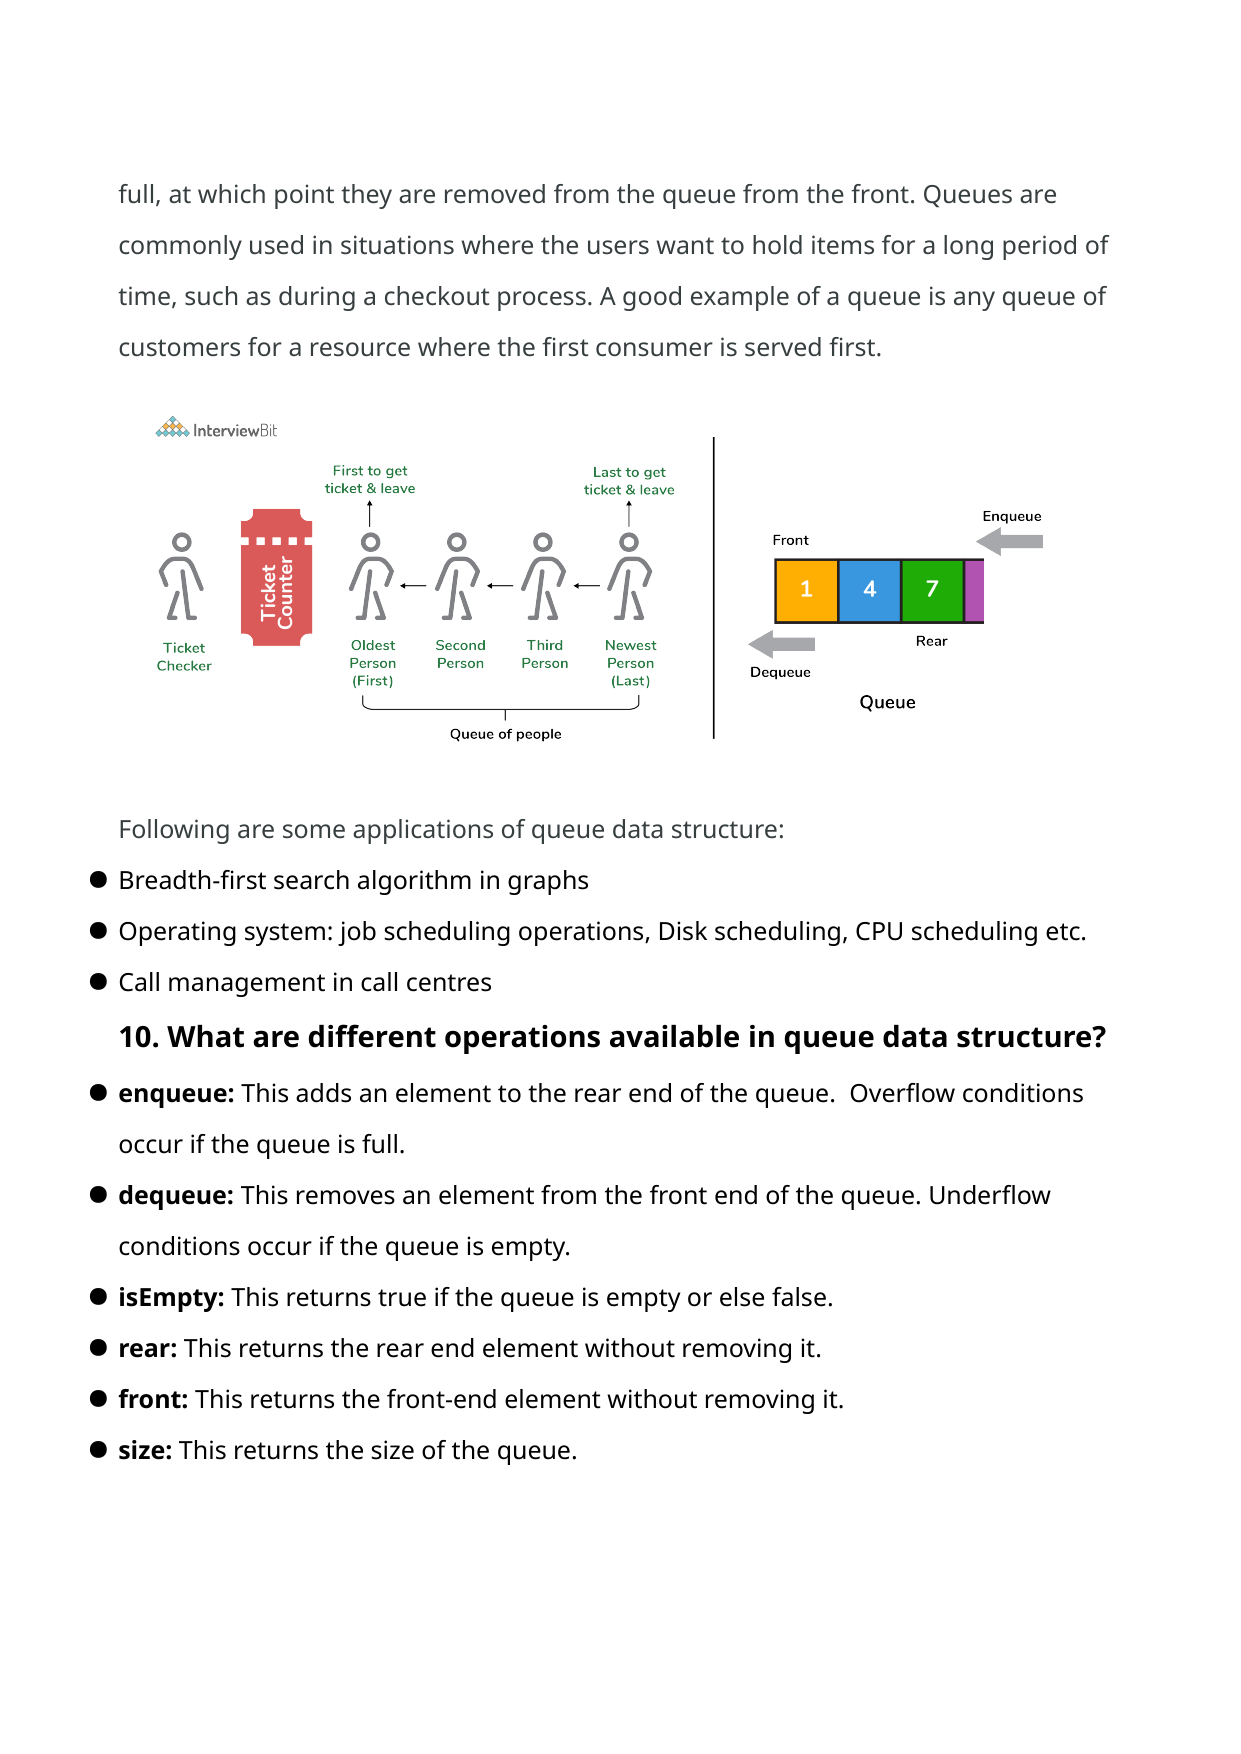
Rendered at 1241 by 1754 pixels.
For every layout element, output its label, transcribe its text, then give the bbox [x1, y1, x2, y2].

picture [118, 380, 1095, 783]
list size: This returns the size of the queue. [118, 1433, 1122, 1467]
list Operating system: job scheduling operations, Disk scheduling, CPU scheduling etc. [118, 914, 1122, 948]
list dequeue: This removes an element from the front end of the queue. Underflow conditions occur if the queue is empty. [118, 1178, 1122, 1263]
subtitle 10. What are different operations available in queue data structure? [118, 1016, 1122, 1056]
list rear: This returns the rear end element without removing it. [118, 1331, 1122, 1365]
list enqueue: This adds an element to the rear end of the queue. Overflow conditions occur if the queue is full. [118, 1076, 1122, 1161]
list Breadth-first search algorithm in graphs [118, 863, 1122, 897]
list isEmpty: This returns true if the queue is empty or else false. [118, 1280, 1122, 1314]
list front: This returns the front-end element without removing it. [118, 1382, 1122, 1416]
text Following are some applications of queue data structure: [118, 812, 1122, 846]
text full, at which point they are removed from the queue from the front. Queues are commonly used in situations where the users want to hold items for a long period of time, such as during a checkout process. A good example of a queue is any queue of customers for a resource where the first consumer is served first. [118, 176, 1122, 363]
list Call management in call centres [118, 965, 1122, 999]
